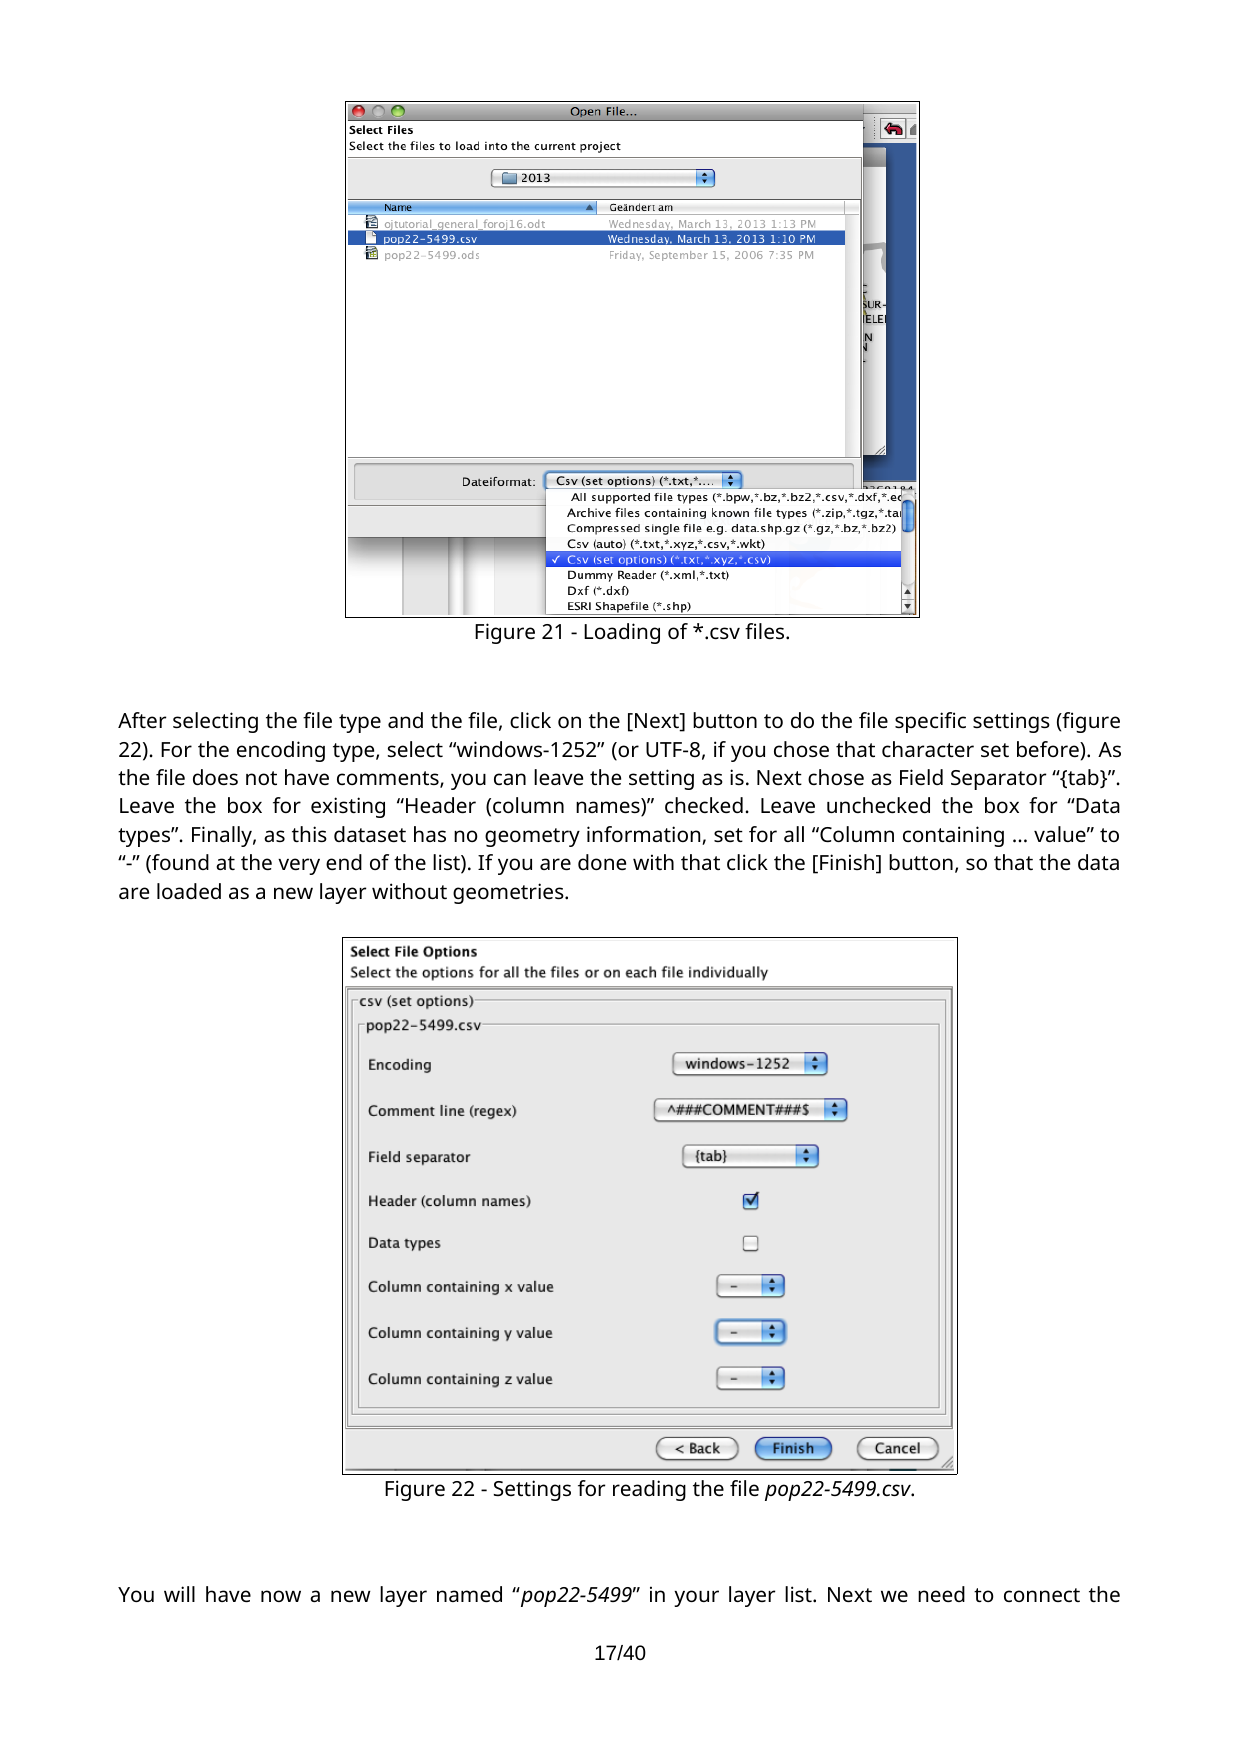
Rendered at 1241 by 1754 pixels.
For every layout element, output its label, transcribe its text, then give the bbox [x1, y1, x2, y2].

picture [345, 940, 954, 1471]
text After selecting the file type and the file, click on the [Next] button to do the file specific settings (figure 22). For the encoding type, select “windows-1252” (or UTF-8, if you chose that character set before). As the file does not have comments, you can leave the setting as is. Next chose as Field Separator “{tab}”. Leave the box for existing “Header (column names)” checked. Leave unchecked the box for “Data types”. Finally, as this dataset has no geometry information, set for all “Column containing … value” to “-” (found at the very end of the list). If you are done with that click the [Finish] button, so that the data are loaded as a new layer without geometries. [118, 706, 1122, 905]
text [343, 938, 957, 1474]
text You will have now a new layer named “pop22-5499” in your layer list. Next we need to connect the [118, 1580, 1122, 1608]
text Figure 21 - Loading of *.csv files. [259, 113, 1005, 646]
text Figure 22 - Settings for reading the file pop22-5499.csv. [342, 1475, 957, 1502]
picture [347, 104, 917, 615]
